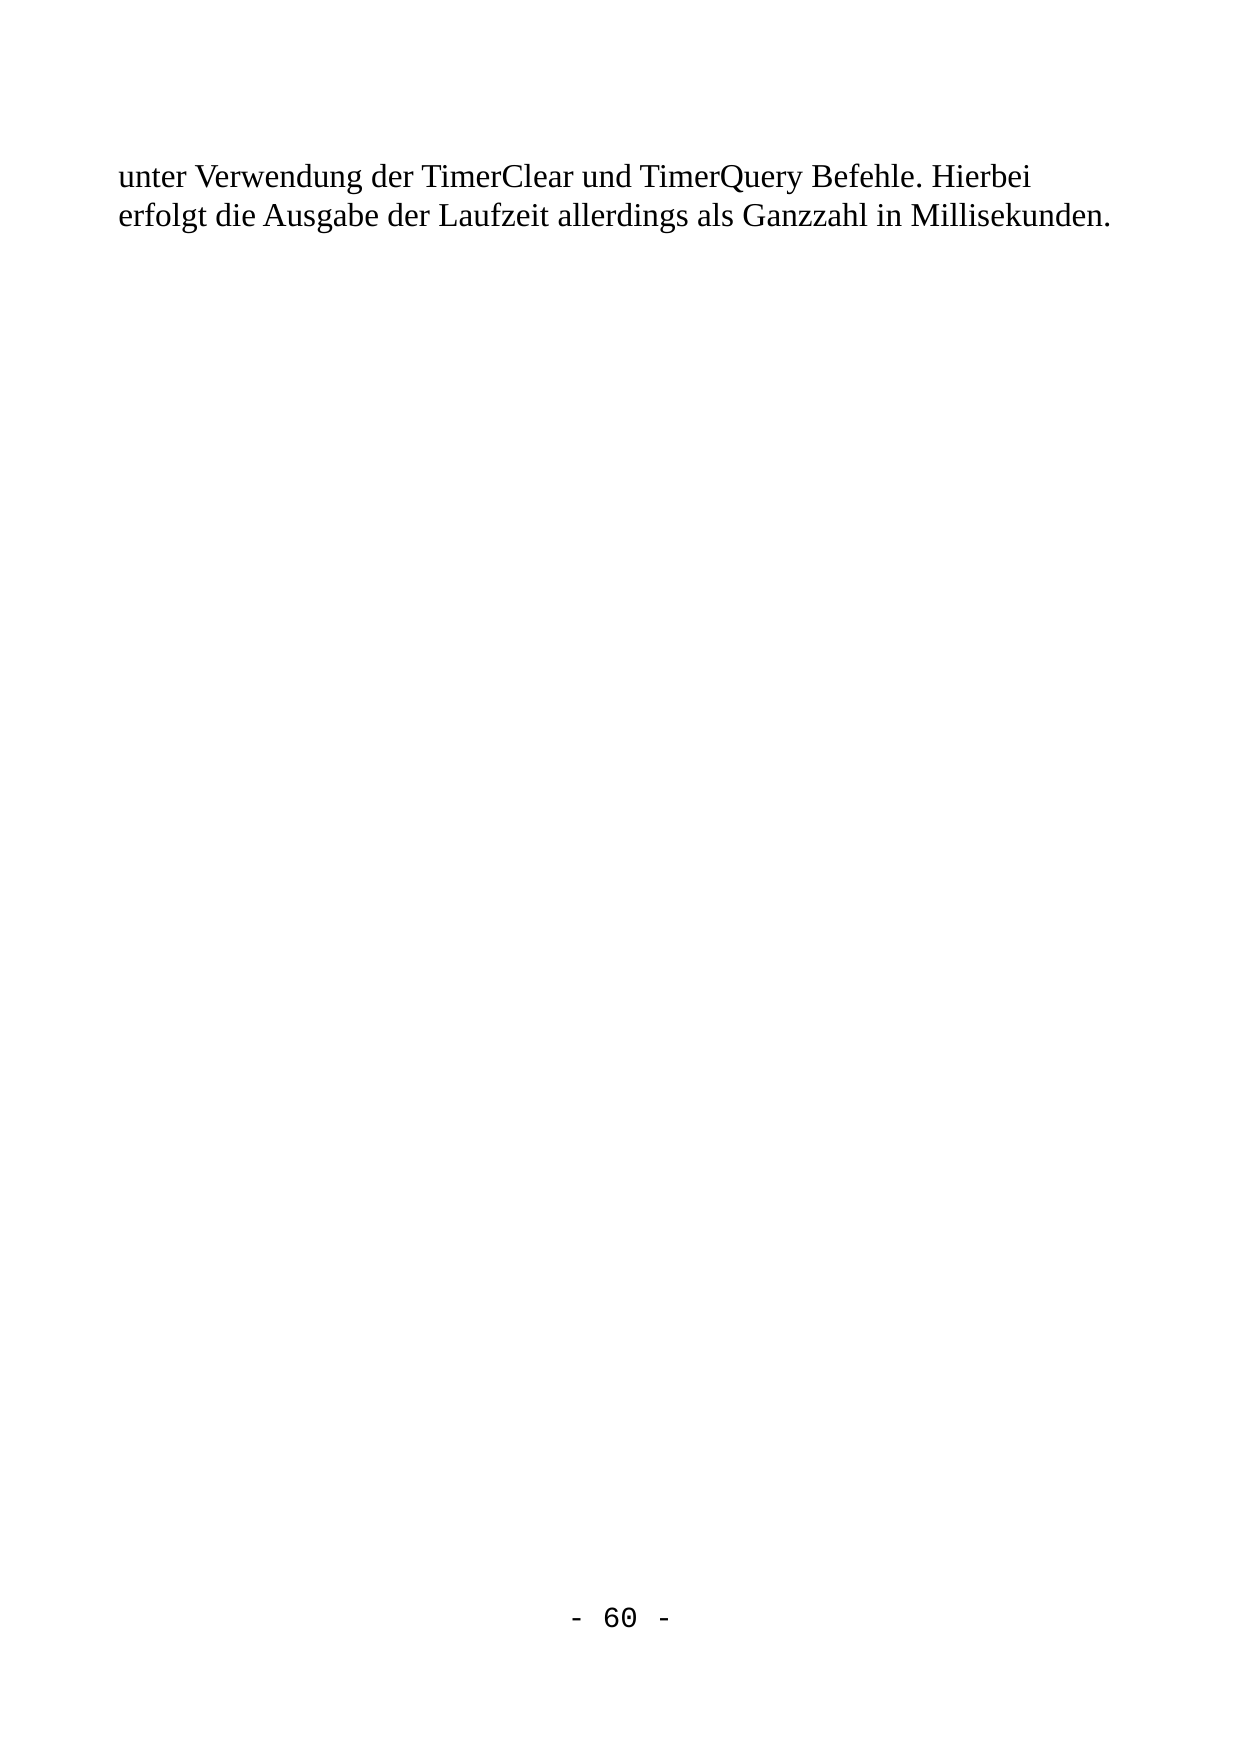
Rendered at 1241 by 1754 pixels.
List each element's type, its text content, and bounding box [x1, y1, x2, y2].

text unter Verwendung der TimerClear und TimerQuery Befehle. Hierbei erfolgt die Ausgabe der Laufzeit allerdings als Ganzzahl in Millisekunden. [118, 156, 1122, 233]
